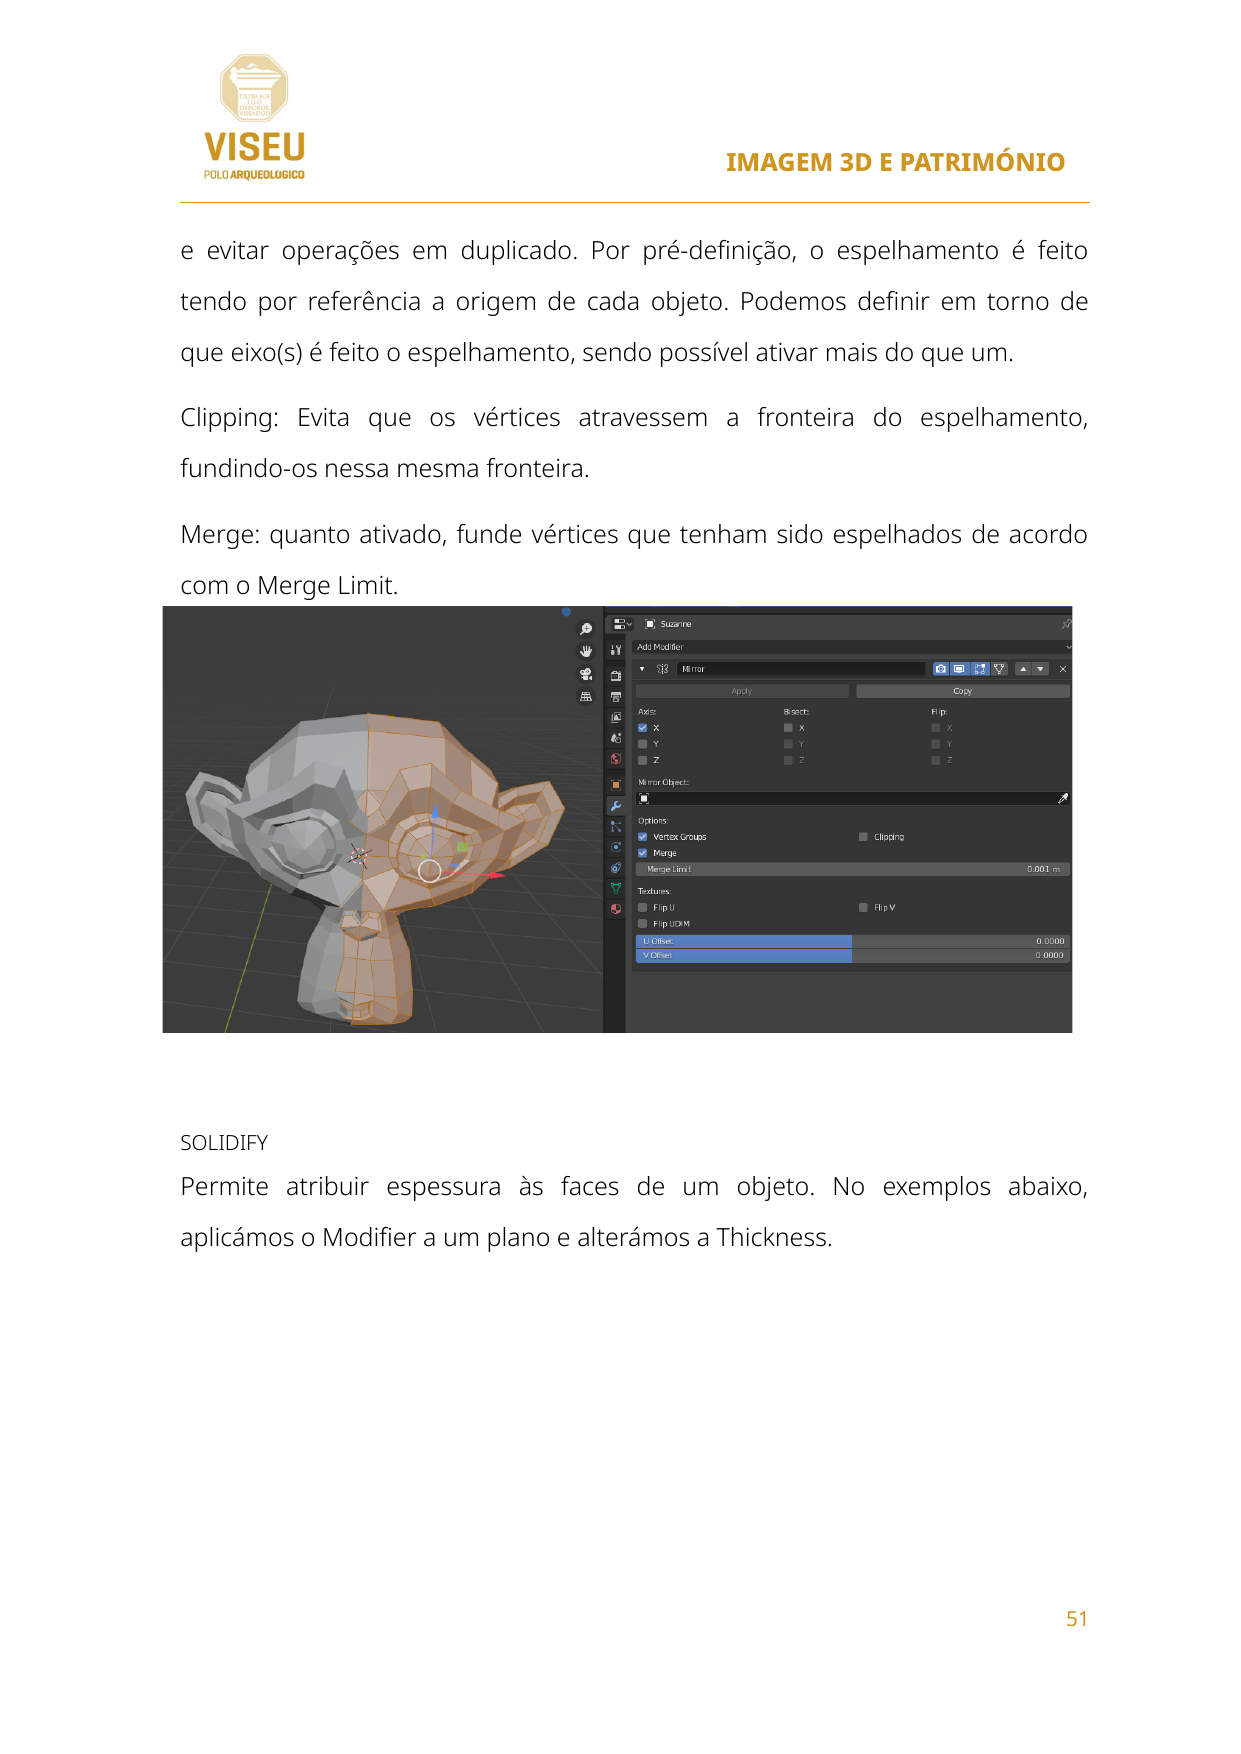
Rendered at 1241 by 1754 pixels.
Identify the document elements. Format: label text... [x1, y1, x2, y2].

subtitle Solidify [180, 1128, 1090, 1156]
picture [162, 606, 1073, 1033]
text Clipping: Evita que os vértices atravessem a fronteira do espelhamento, fundindo-os nessa mesma fronteira. [180, 400, 1090, 485]
text Merge: quanto ativado, funde vértices que tenham sido espelhados de acordo com o Merge Limit. [180, 517, 1090, 602]
text Permite atribuir espessura às faces de um objeto. No exemplos abaixo, aplicámos o Modifier a um plano e alterámos a Thickness. [180, 1169, 1090, 1254]
text e evitar operações em duplicado. Por pré-definição, o espelhamento é feito tendo por referência a origem de cada objeto. Podemos definir em torno de que eixo(s) é feito o espelhamento, sendo possível ativar mais do que um. [180, 232, 1090, 368]
